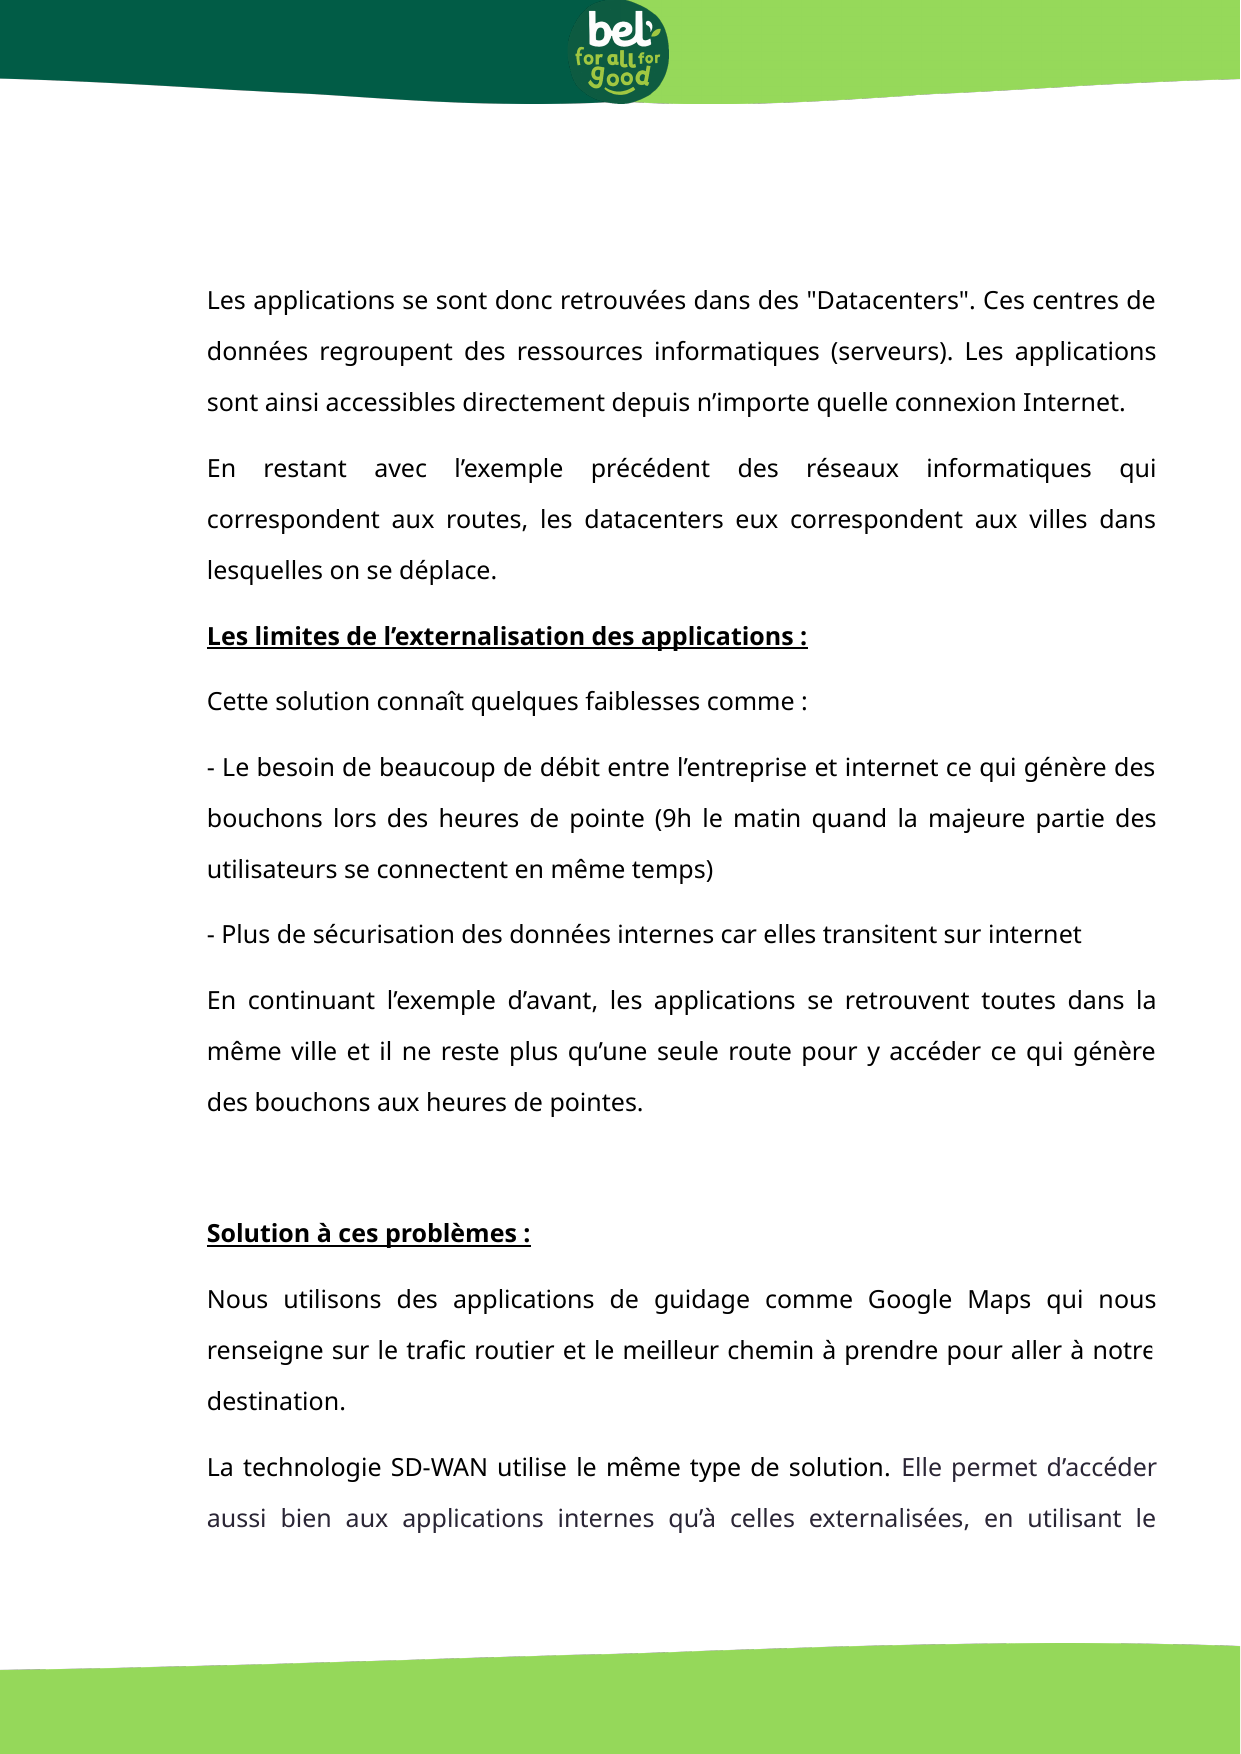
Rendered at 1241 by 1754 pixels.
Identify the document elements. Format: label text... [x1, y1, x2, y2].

picture [0, 1643, 1241, 1754]
text Ce modèle commence à évoluer dans les années 2005 – 2010 avec l’arrivée d’application disponibles directement sur Internet comme Salesforce ("dans le cloud"). Les éditeurs de logiciel ont suivi, notamment Microsoft avec Office 365. Les applications se sont donc retrouvées dans des "Datacenters". Ces centres de données regroupent des ressources informatiques (serveurs). Les applications sont ainsi accessibles directement depuis n’importe quelle connexion Internet. [177, 235, 1181, 403]
text - Le besoin de beaucoup de débit entre l’entreprise et internet ce qui génère des bouchons lors des heures de pointe (9h le matin quand la majeure partie des utilisateurs se connectent en même temps) [177, 702, 1181, 870]
text En restant avec l’exemple précédent des réseaux informatiques qui correspondent aux routes, les datacenters eux correspondent aux villes dans lesquelles on se déplace. [177, 403, 1181, 571]
picture [0, 0, 1240, 104]
text - Plus de sécurisation des données internes car elles transitent sur internet [177, 870, 1181, 935]
text En continuant l’exemple d’avant, les applications se retrouvent toutes dans la même ville et il ne reste plus qu’une seule route pour y accéder ce qui génère des bouchons aux heures de pointes. [177, 935, 1181, 1119]
text La technologie SD-WAN utilise le même type de solution. Elle permet d’accéder aussi bien aux applications internes qu’à celles externalisées, en utilisant le meilleur chemin suivant le trafic. Alors que le MPLS ne donnait que des chemins privés, le SD-WAN peut aussi bien utiliser ces mêmes chemins privés ou des chemins publics (les connexions Internet). [177, 1402, 1181, 1534]
text Nous utilisons des applications de guidage comme Google Maps qui nous renseigne sur le trafic routier et le meilleur chemin à prendre pour aller à notre destination. [177, 1234, 1181, 1402]
text Solution à ces problèmes : [177, 1169, 1181, 1234]
text Cette solution connaît quelques faiblesses comme : [177, 636, 1181, 702]
text Les limites de l’externalisation des applications : [177, 571, 1181, 636]
